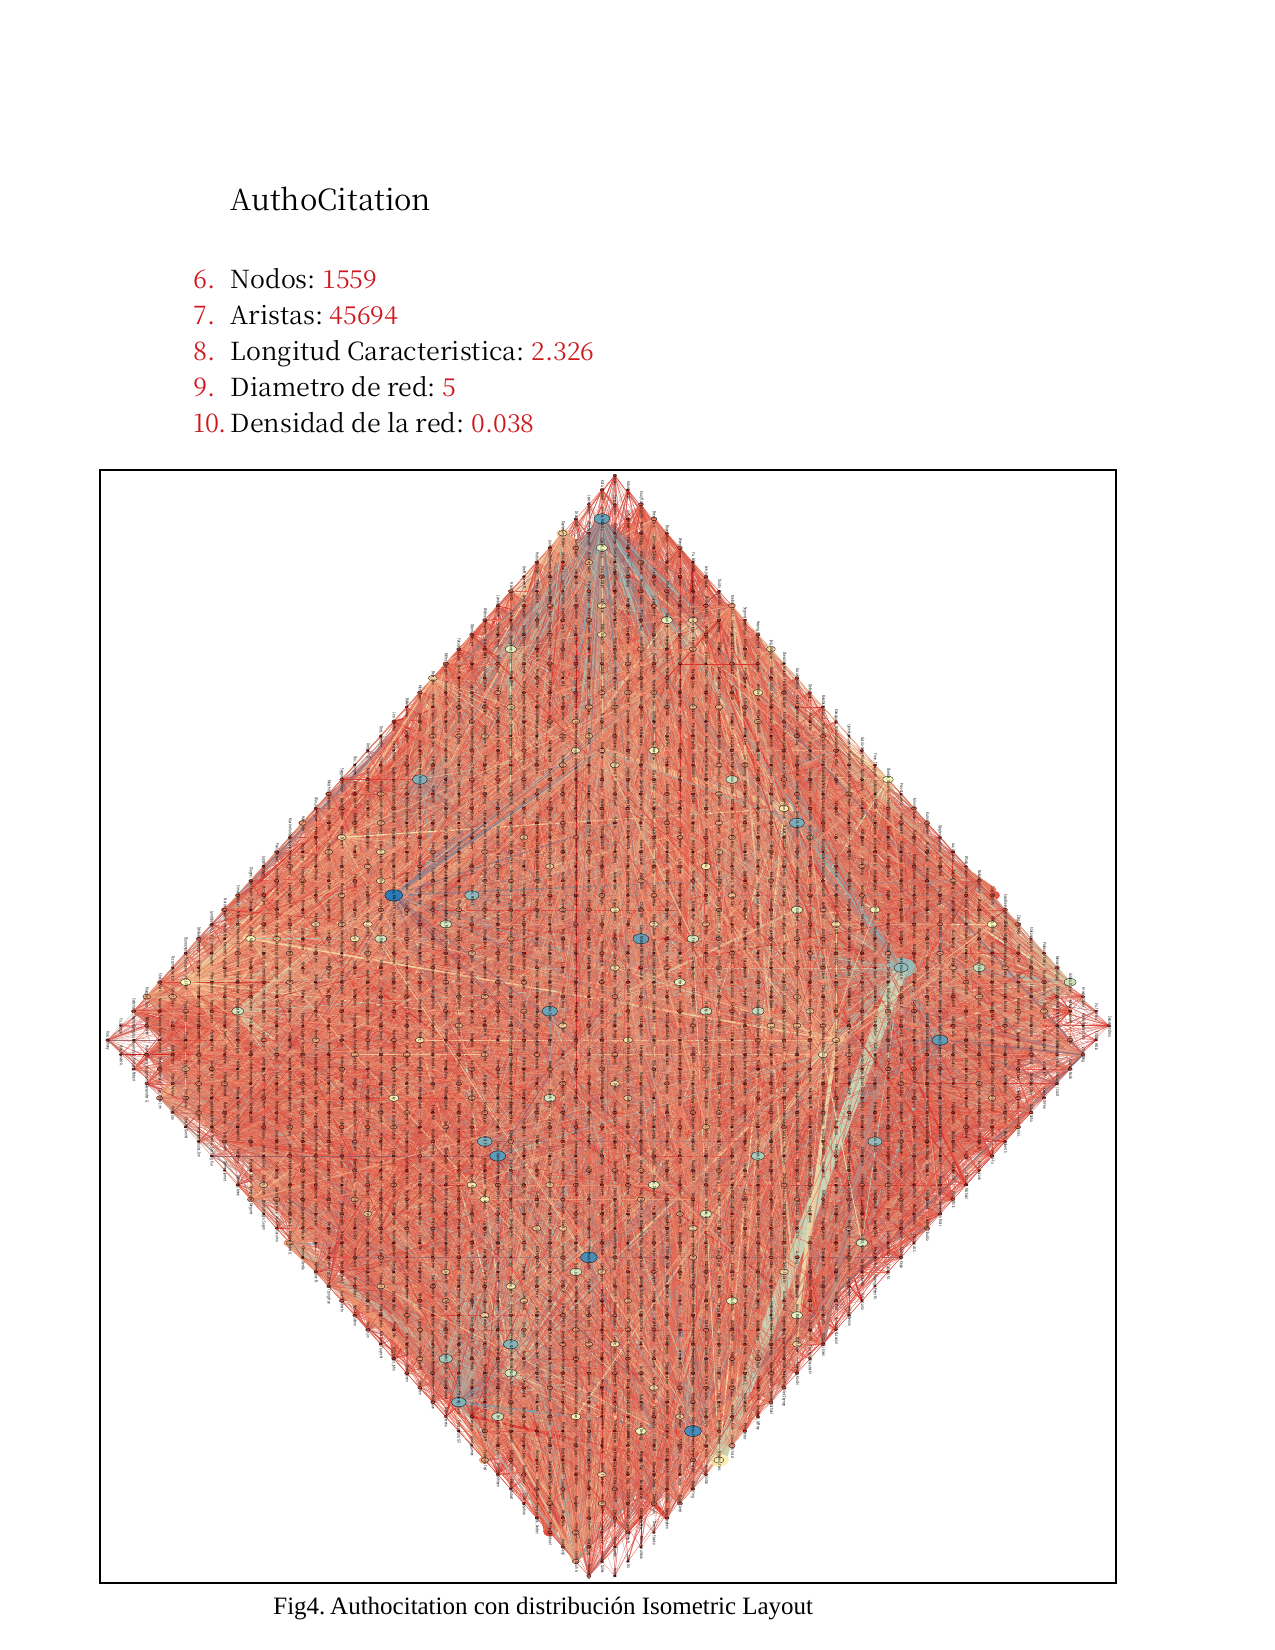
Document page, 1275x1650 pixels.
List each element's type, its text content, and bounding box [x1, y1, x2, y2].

list Nodos: 1559 [193, 260, 1157, 296]
list Aristas: 45694 [193, 296, 1157, 332]
list Densidad de la red: 0.038 [193, 404, 1157, 440]
list Diametro de red: 5 [193, 368, 1157, 404]
list AuthoCitation [193, 176, 1157, 218]
list Longitud Caracteristica: 2.326 [193, 332, 1157, 368]
